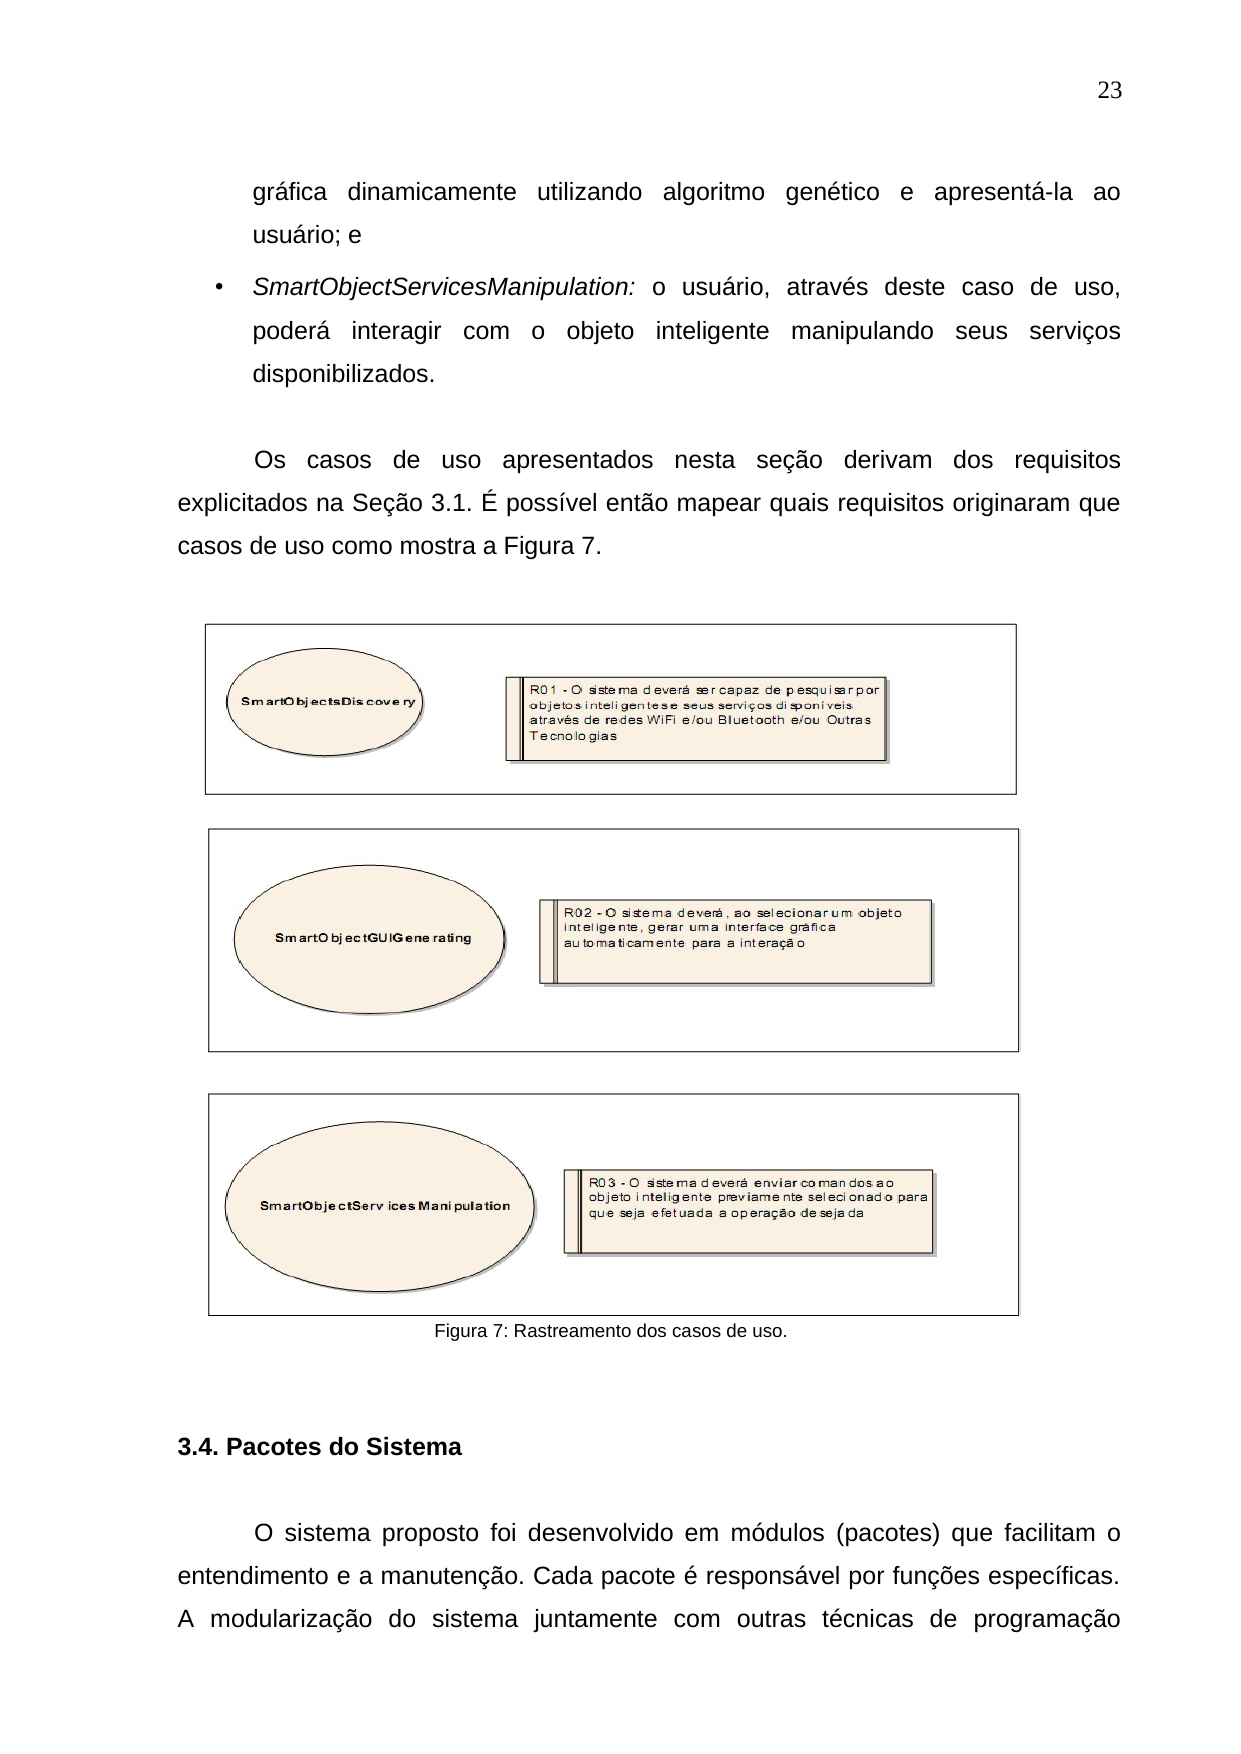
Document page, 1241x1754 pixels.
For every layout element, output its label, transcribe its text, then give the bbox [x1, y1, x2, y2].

list SmartObjectServicesManipulation: o usuário, através deste caso de uso, poderá interagir com o objeto inteligente manipulando seus serviços disponibilizados. [215, 272, 1122, 387]
text Figura 7: Rastreamento dos casos de uso. [160, 601, 1061, 1341]
text O sistema proposto foi desenvolvido em módulos (pacotes) que facilitam o entendimento e a manutenção. Cada pacote é responsável por funções específicas. A modularização do sistema juntamente com outras técnicas de programação [177, 1518, 1122, 1633]
picture [195, 617, 1027, 1320]
text Os casos de uso apresentados nesta seção derivam dos requisitos explicitados na Seção 3.1. É possível então mapear quais requisitos originaram que casos de uso como mostra a Figura 7. [177, 445, 1122, 560]
list gráfica dinamicamente utilizando algoritmo genético e apresentá-la ao usuário; e [215, 177, 1122, 249]
list Pacotes do Sistema [177, 1432, 1122, 1461]
